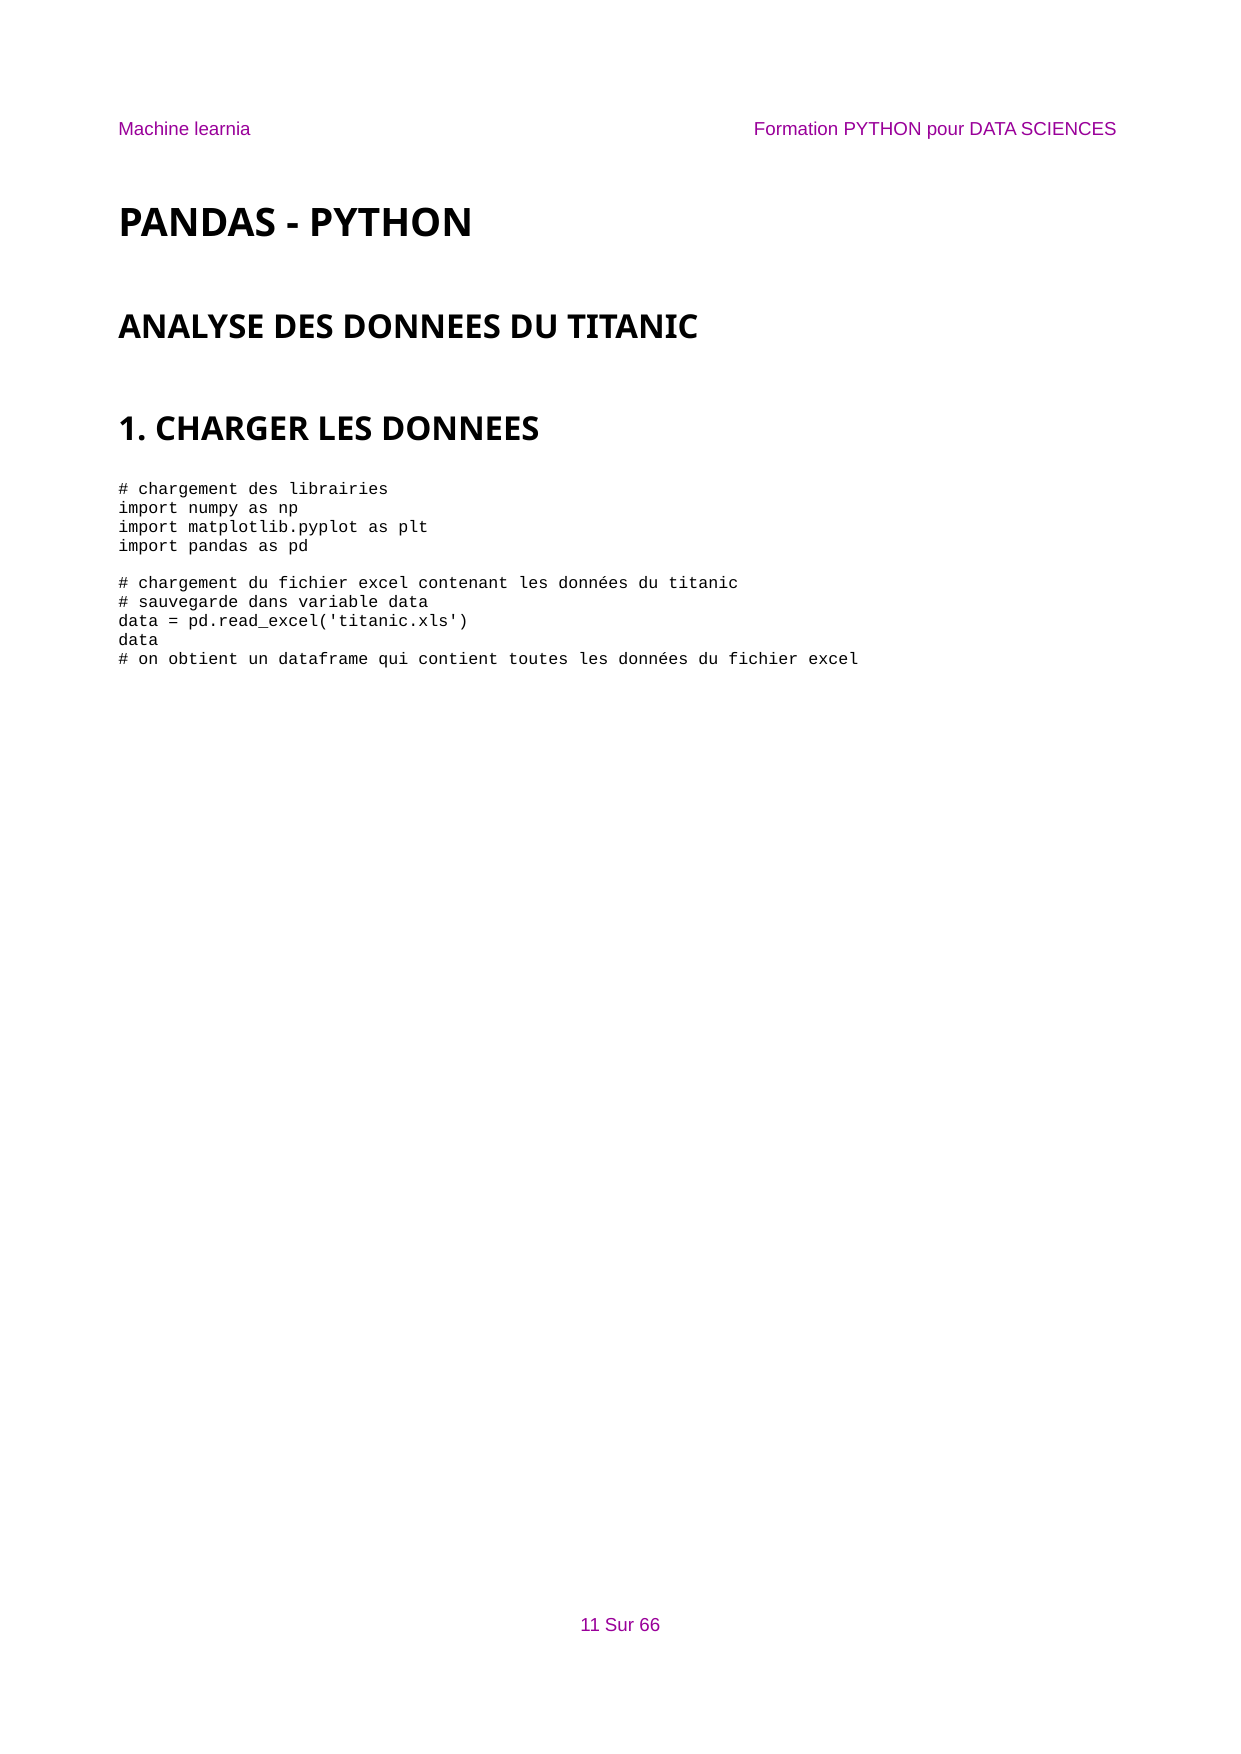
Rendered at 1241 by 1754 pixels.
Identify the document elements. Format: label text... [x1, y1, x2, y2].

text # on obtient un dataframe qui contient toutes les données du fichier excel [118, 651, 1122, 669]
subtitle 1. CHARGER LES DONNEES [118, 405, 1122, 449]
text # sauvegarde dans variable data [118, 594, 1122, 613]
text data = pd.read_excel('titanic.xls') [118, 613, 1122, 632]
text import numpy as np [118, 500, 1122, 518]
subtitle PANDAS - PYTHON [118, 194, 1122, 247]
text import matplotlib.pyplot as plt [118, 518, 1122, 537]
text data [118, 632, 1122, 651]
subtitle ANALYSE DES DONNEES DU TITANIC [118, 304, 1122, 348]
text # chargement du fichier excel contenant les données du titanic [118, 575, 1122, 594]
text # chargement des librairies [118, 481, 1122, 500]
text import pandas as pd [118, 537, 1122, 556]
